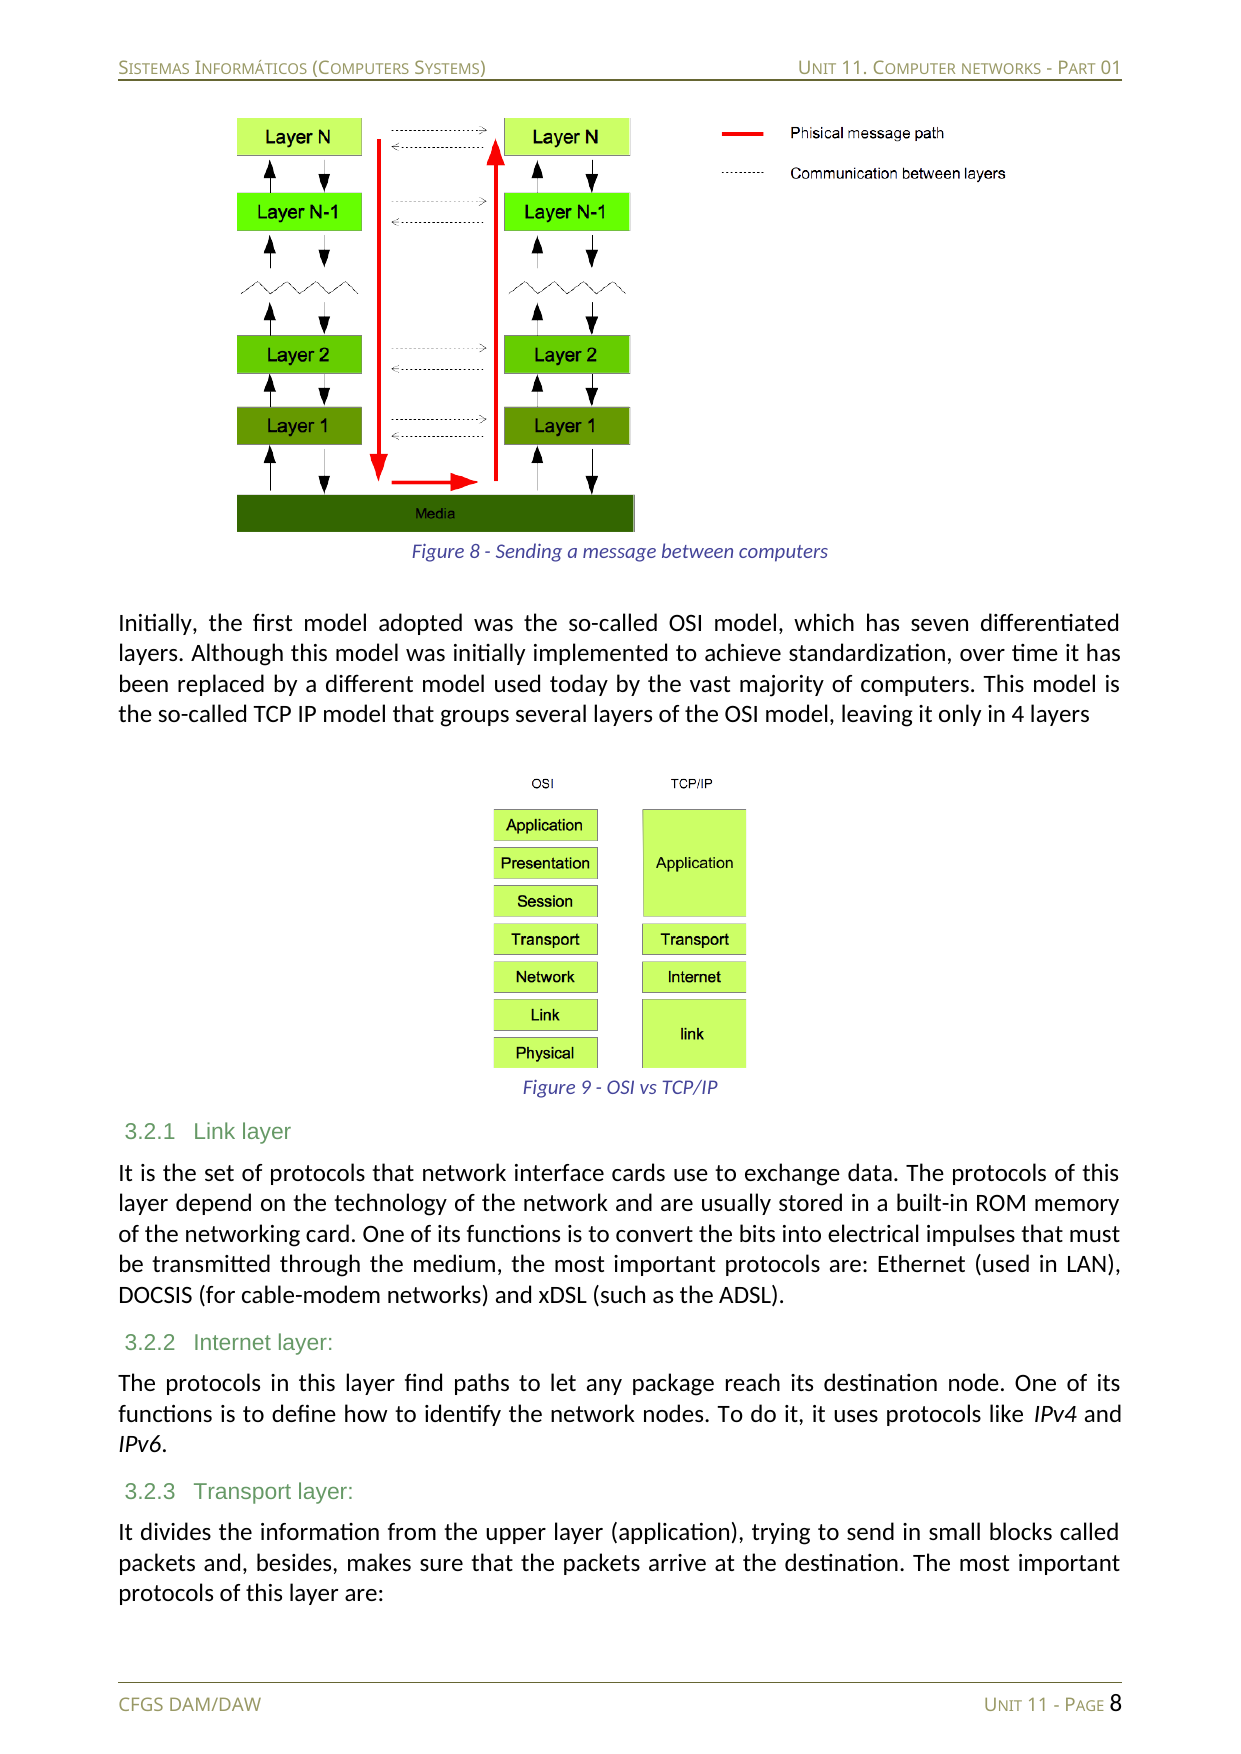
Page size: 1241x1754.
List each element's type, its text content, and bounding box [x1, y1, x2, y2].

text Initially, the first model adopted was the so-called OSI model, which has seven differentiated layers. Although this model was initially implemented to achieve standardization, over time it has been replaced by a different model used today by the vast majority of computers. This model is the so-called TCP IP model that groups several layers of the OSI model, leaving it only in 4 layers [118, 607, 1122, 729]
subtitle Link layer [118, 1118, 1122, 1145]
text The protocols in this layer find paths to let any package reach its destination node. One of its functions is to define how to identify the network nodes. To do it, it uses protocols like IPv4 and IPv6. [118, 1367, 1122, 1459]
text It divides the information from the upper layer (application), trying to send in small blocks called packets and, besides, makes sure that the packets arrive at the destination. The most important protocols of this layer are: [118, 1516, 1122, 1608]
text Figure 9 - OSI vs TCP/IP [118, 1074, 1122, 1099]
picture [493, 772, 747, 1068]
subtitle Internet layer: [118, 1328, 1122, 1355]
text It is the set of protocols that network interface cards use to exchange data. The protocols of this layer depend on the technology of the network and are usually stored in a built-in ROM memory of the networking card. One of its functions is to convert the bits into electrical impulses that must be transmitted through the medium, the most important protocols are: Ethernet (used in LAN), DOCSIS (for cable-modem networks) and xDSL (such as the ADSL). [118, 1157, 1122, 1310]
text Figure 8 - Sending a message between computers [118, 538, 1122, 563]
subtitle Transport layer: [118, 1478, 1122, 1504]
picture [237, 118, 1015, 532]
